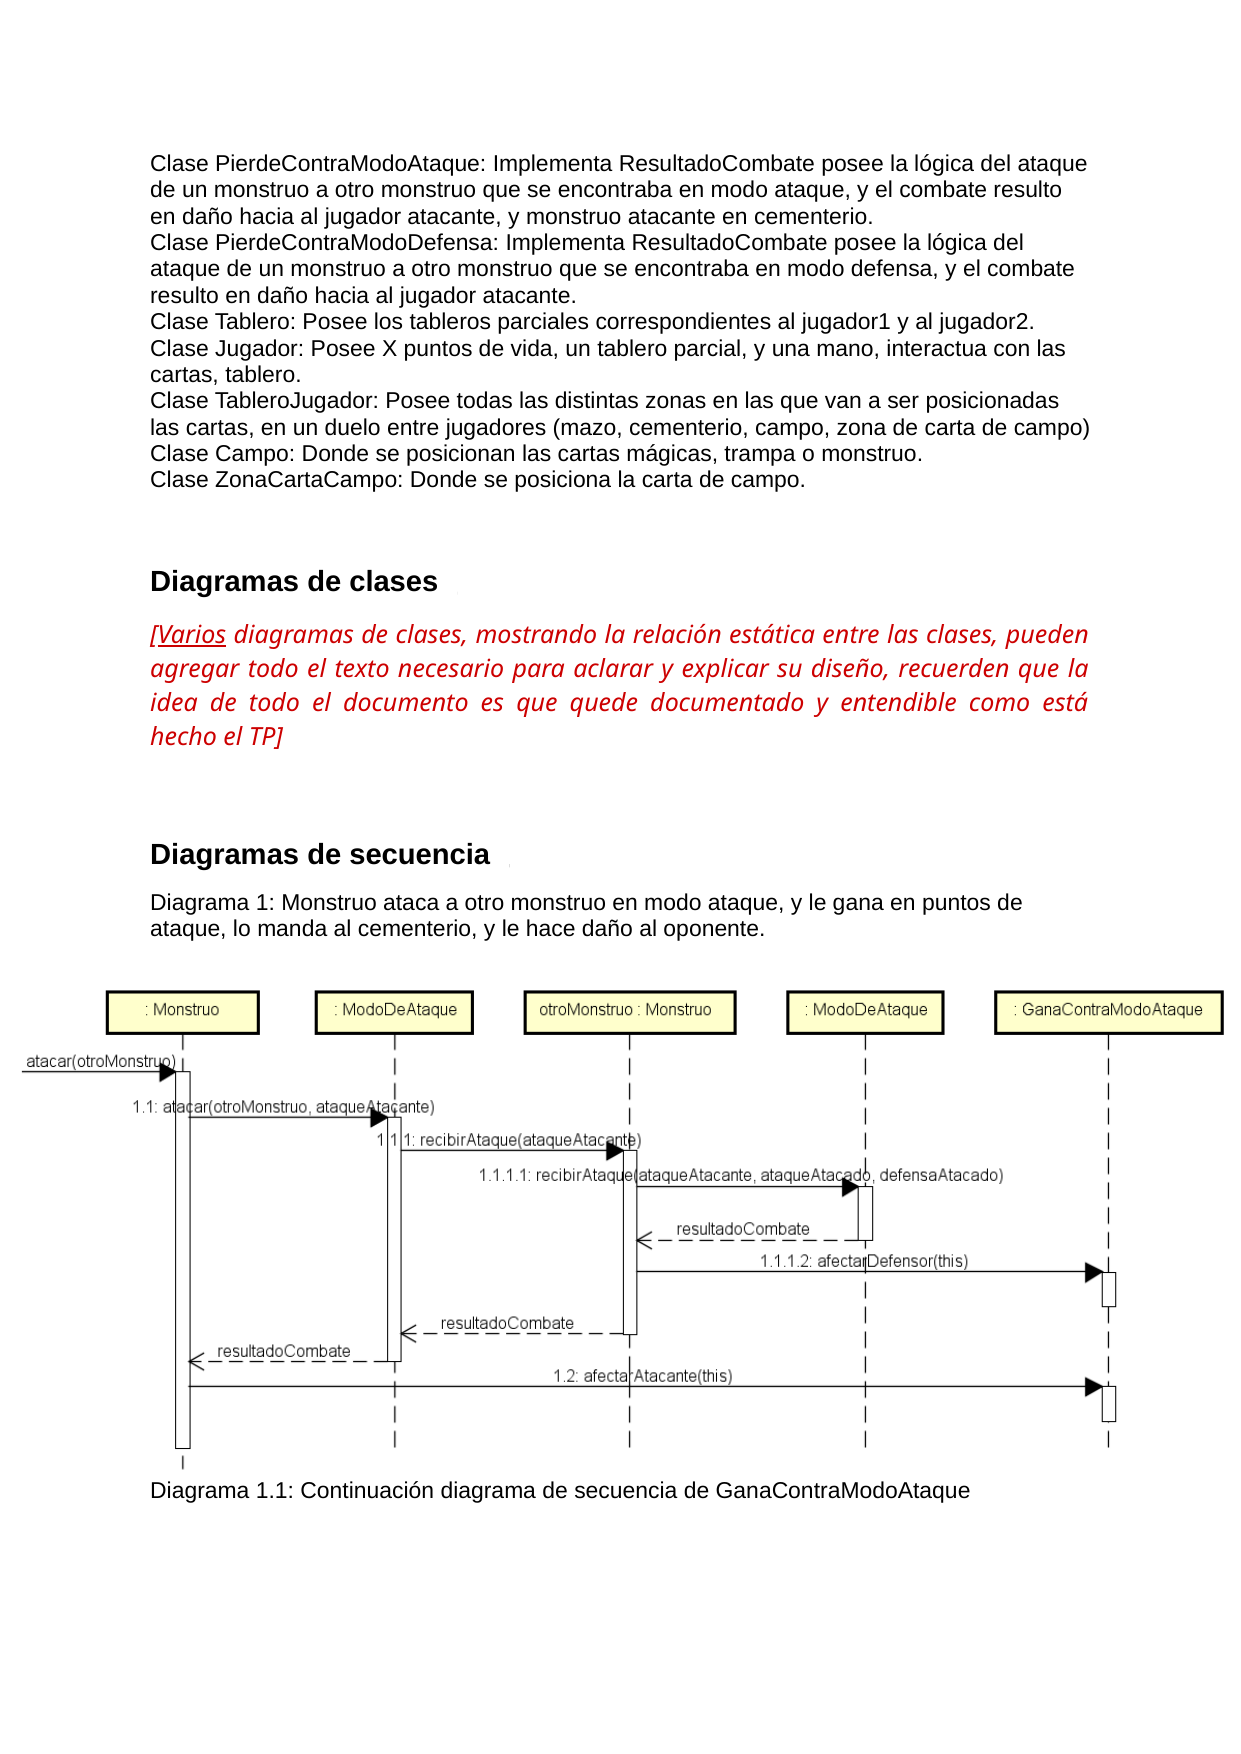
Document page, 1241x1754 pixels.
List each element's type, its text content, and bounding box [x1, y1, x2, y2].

picture [21, 979, 1230, 1477]
text [150, 968, 1090, 979]
text Diagrama 1.1: Continuación diagrama de secuencia de GanaContraModoAtaque [150, 1477, 1090, 1503]
subtitle Diagramas de secuencia [150, 837, 1090, 876]
text Clase Jugador: Posee X puntos de vida, un tablero parcial, y una mano, interactua con las cartas, tablero. [150, 334, 1090, 387]
subtitle Diagramas de clases [150, 564, 1090, 603]
text [Varios diagramas de clases, mostrando la relación estática entre las clases, pueden agregar todo el texto necesario para aclarar y explicar su diseño, recuerden que la idea de todo el documento es que quede documentado y entendible como está hecho el TP] [150, 616, 1090, 753]
text Clase PierdeContraModoAtaque: Implementa ResultadoCombate posee la lógica del ataque de un monstruo a otro monstruo que se encontraba en modo ataque, y el combate resulto en daño hacia al jugador atacante, y monstruo atacante en cementerio. [150, 150, 1090, 229]
text Clase PierdeContraModoDefensa: Implementa ResultadoCombate posee la lógica del ataque de un monstruo a otro monstruo que se encontraba en modo defensa, y el combate resulto en daño hacia al jugador atacante. [150, 229, 1090, 308]
text Clase Tablero: Posee los tableros parciales correspondientes al jugador1 y al jugador2. [150, 308, 1090, 334]
text Clase ZonaCartaCampo: Donde se posiciona la carta de campo. [150, 466, 1090, 493]
text Clase Campo: Donde se posicionan las cartas mágicas, trampa o monstruo. [150, 440, 1090, 466]
text Clase TableroJugador: Posee todas las distintas zonas en las que van a ser posicionadas las cartas, en un duelo entre jugadores (mazo, cementerio, campo, zona de carta de campo) [150, 387, 1090, 440]
text Diagrama 1: Monstruo ataca a otro monstruo en modo ataque, y le gana en puntos de ataque, lo manda al cementerio, y le hace daño al oponente. [150, 889, 1090, 942]
